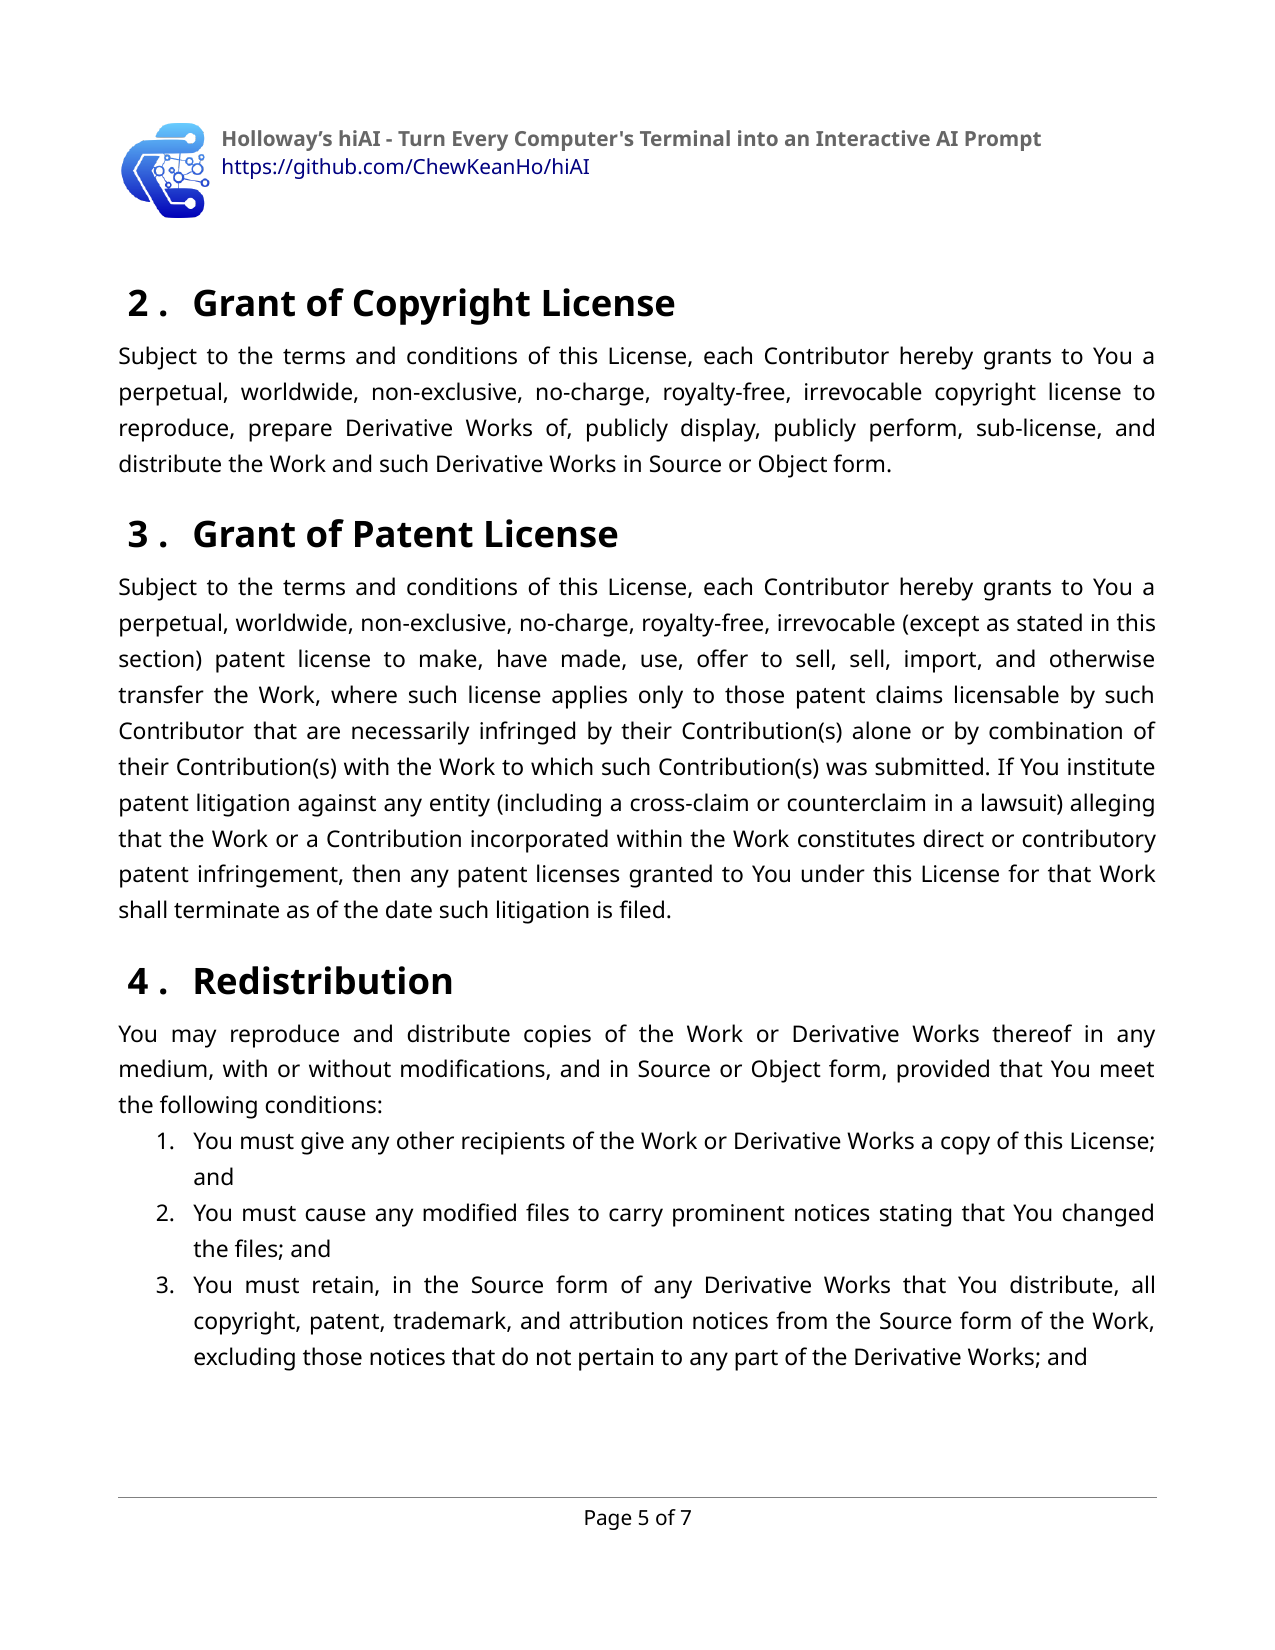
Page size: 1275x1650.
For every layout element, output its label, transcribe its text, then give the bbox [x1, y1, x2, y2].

picture [118, 123, 212, 218]
subtitle Grant of Copyright License [118, 278, 1157, 327]
list You must retain, in the Source form of any Derivative Works that You distribute, all copyright, patent, trademark, and attribution notices from the Source form of the Work, excluding those notices that do not pertain to any part of the Derivative Works; and [156, 1269, 1157, 1372]
text You may reproduce and distribute copies of the Work or Derivative Works thereof in any medium, with or without modifications, and in Source or Object form, provided that You meet the following conditions: [118, 1017, 1157, 1121]
list You must cause any modified files to carry prominent notices stating that You changed the files; and [156, 1197, 1157, 1264]
subtitle Grant of Patent License [118, 509, 1157, 558]
list You must give any other recipients of the Work or Derivative Works a copy of this License; and [156, 1125, 1157, 1192]
text Subject to the terms and conditions of this License, each Contributor hereby grants to You a perpetual, worldwide, non-exclusive, no-charge, royalty-free, irrevocable copyright license to reproduce, prepare Derivative Works of, publicly display, publicly perform, sub-license, and distribute the Work and such Derivative Works in Source or Object form. [118, 340, 1157, 479]
text Subject to the terms and conditions of this License, each Contributor hereby grants to You a perpetual, worldwide, non-exclusive, no-charge, royalty-free, irrevocable (except as stated in this section) patent license to make, have made, use, offer to sell, sell, import, and otherwise transfer the Work, where such license applies only to those patent claims licensable by such Contributor that are necessarily infringed by their Contribution(s) alone or by combination of their Contribution(s) with the Work to which such Contribution(s) was submitted. If You institute patent litigation against any entity (including a cross-claim or counterclaim in a lawsuit) alleging that the Work or a Contribution incorporated within the Work constitutes direct or contributory patent infringement, then any patent licenses granted to You under this License for that Work shall terminate as of the date such litigation is filed. [118, 571, 1157, 926]
subtitle Redistribution [118, 955, 1157, 1005]
